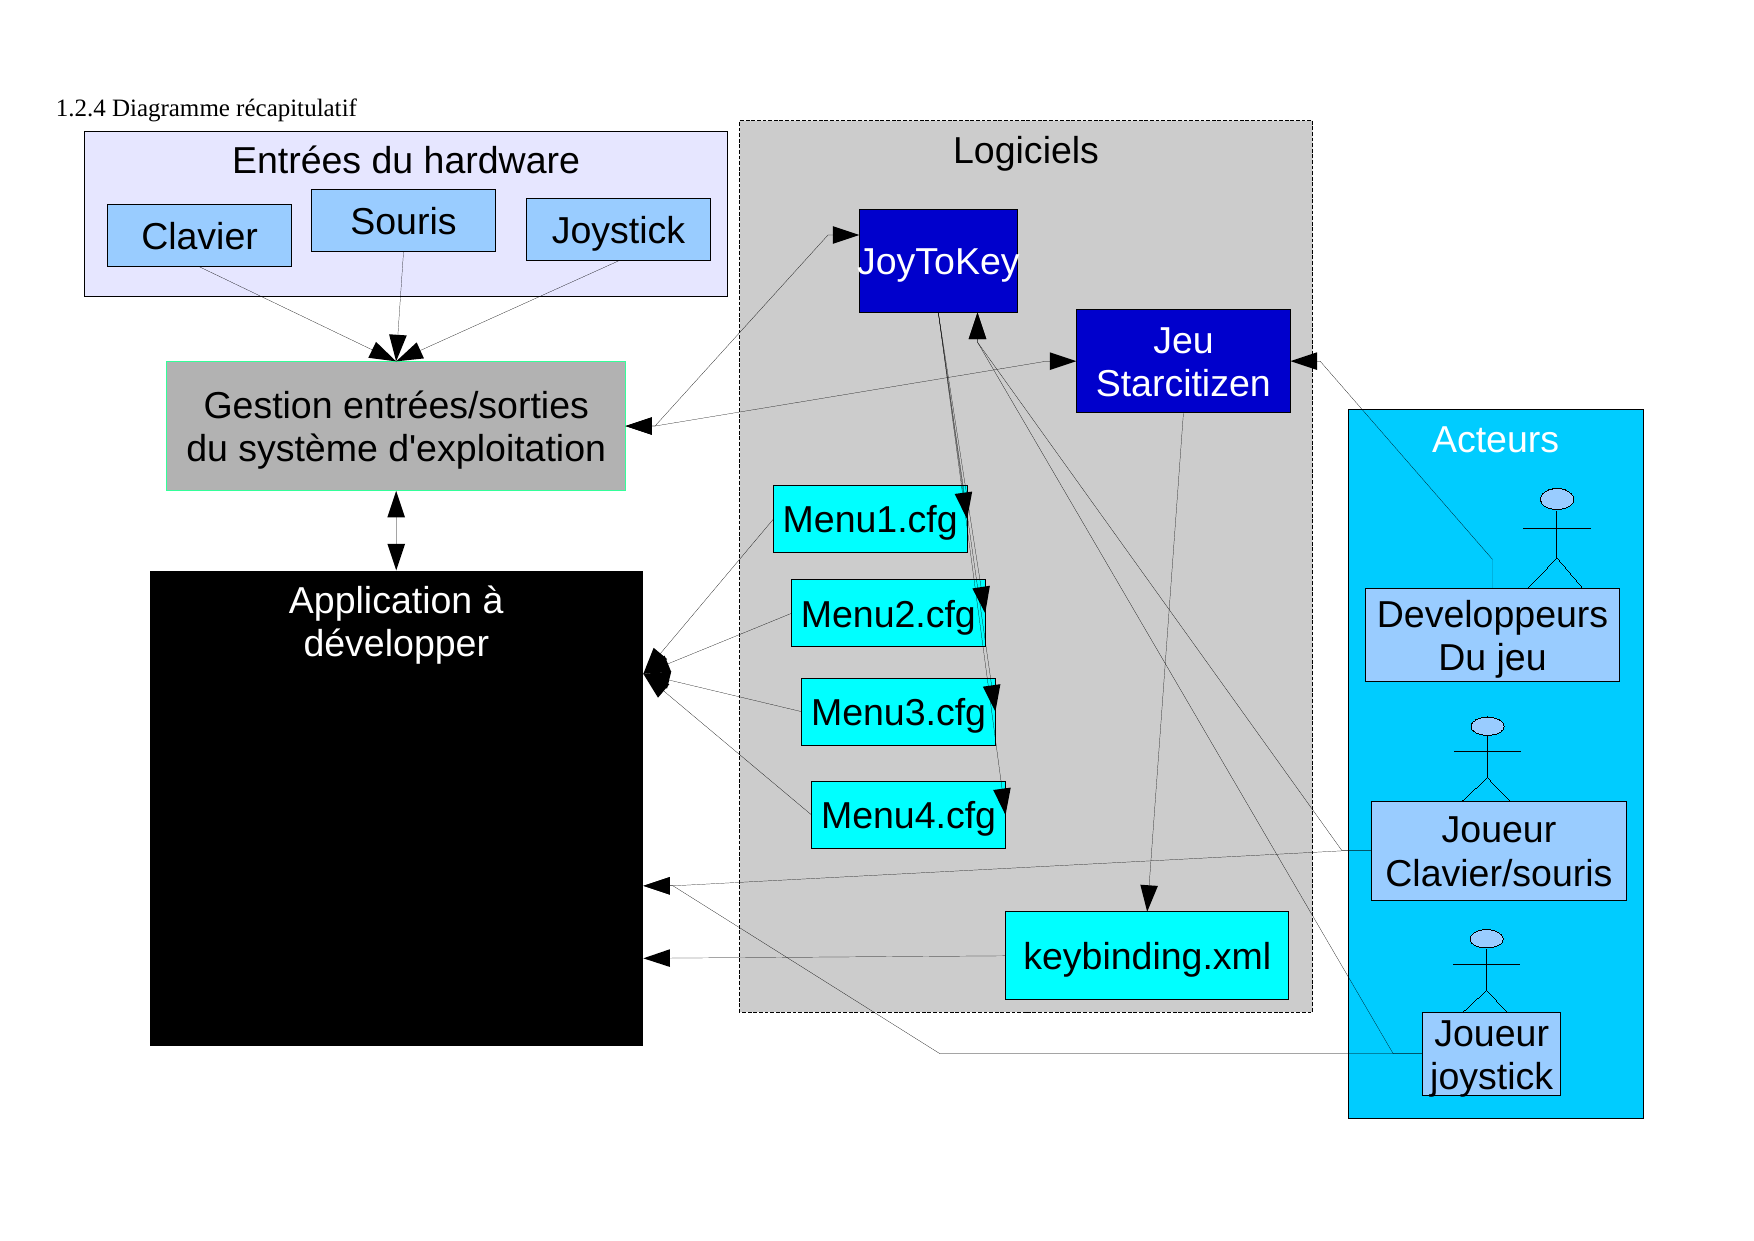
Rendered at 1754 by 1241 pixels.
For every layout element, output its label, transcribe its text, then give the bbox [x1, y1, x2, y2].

subtitle 1.2.4 Diagramme récapitulatif [56, 93, 1694, 121]
